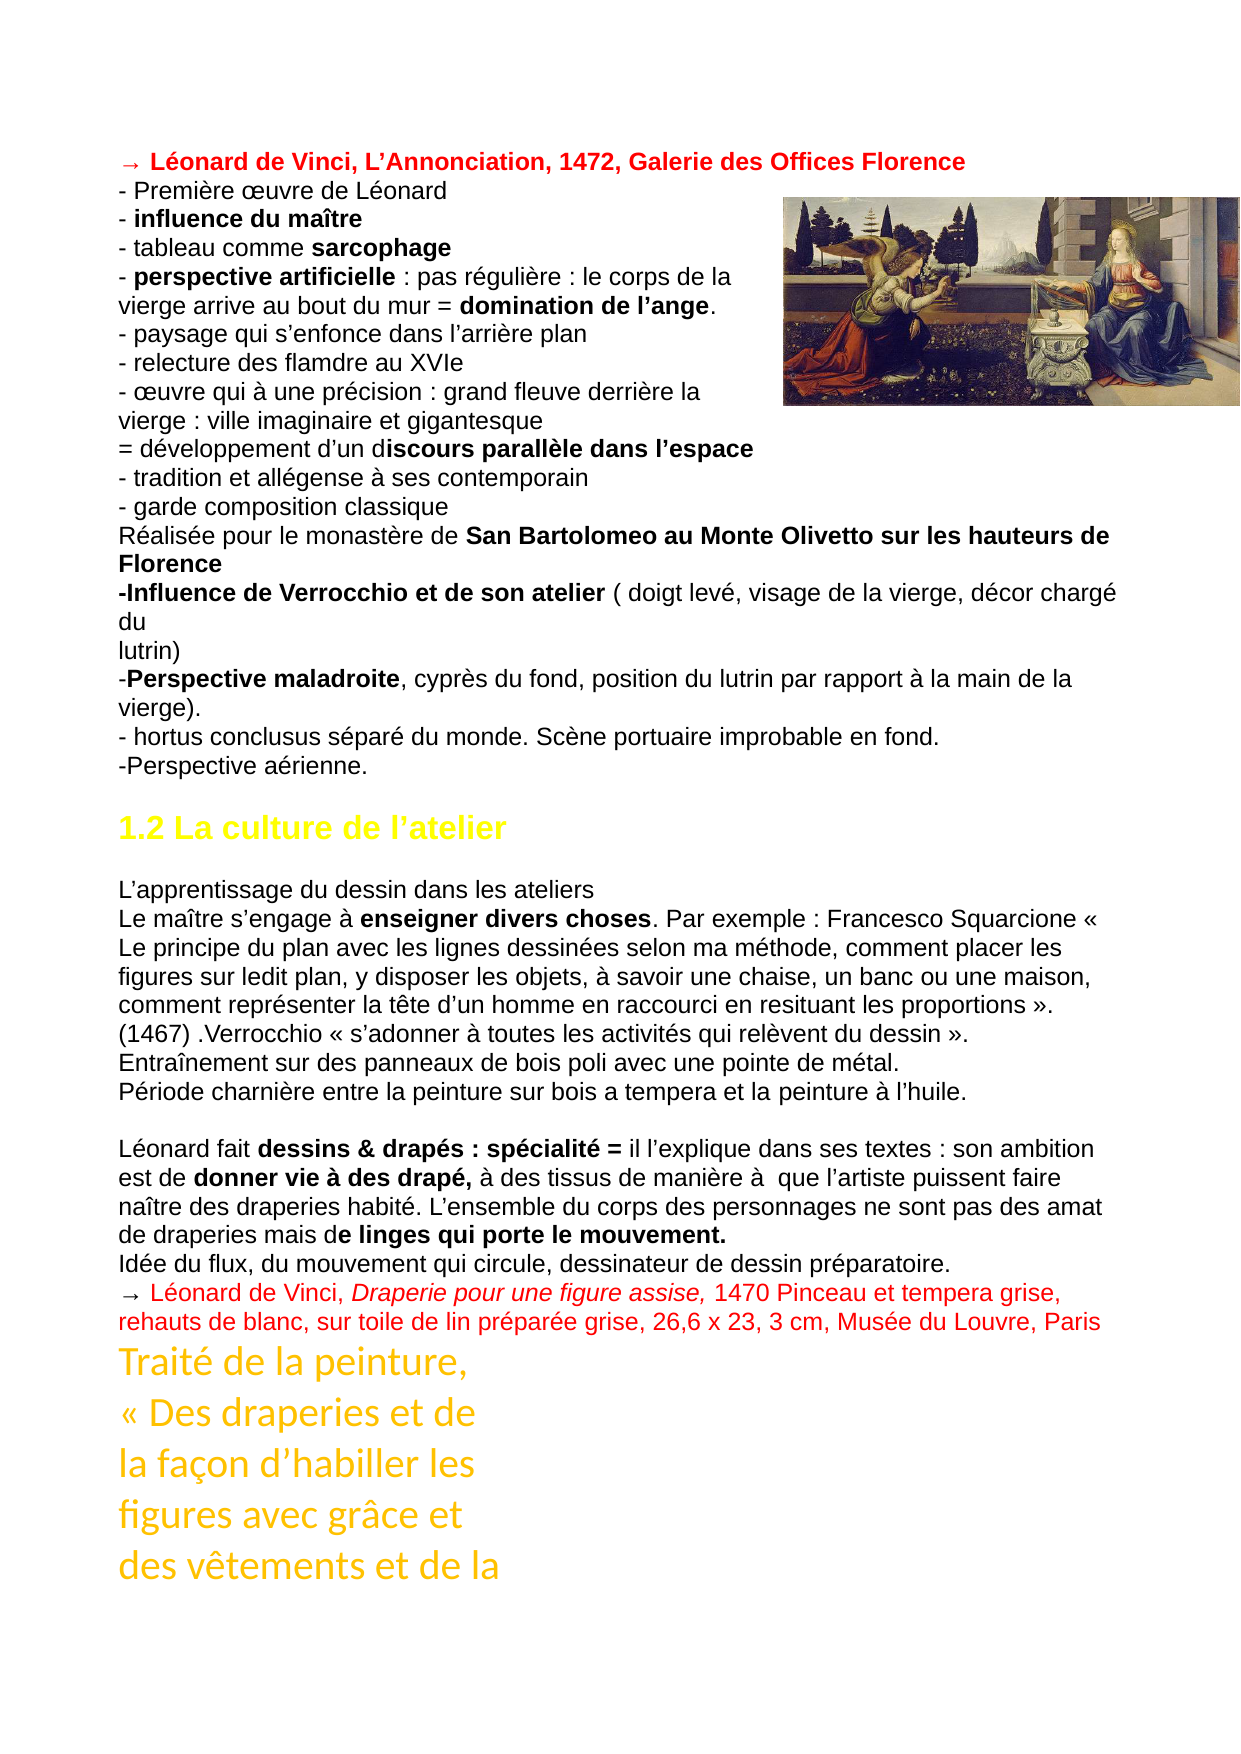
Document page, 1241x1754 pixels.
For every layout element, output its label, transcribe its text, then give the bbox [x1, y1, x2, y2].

text Idée du flux, du mouvement qui circule, dessinateur de dessin préparatoire. [118, 1249, 1122, 1278]
text Le maître s’engage à enseigner divers choses. Par exemple : Francesco Squarcione « Le principe du plan avec les lignes dessinées selon ma méthode, comment placer les figures sur ledit plan, y disposer les objets, à savoir une chaise, un banc ou une maison, comment représenter la tête d’un homme en raccourci en resituant les proportions ». (1467) .Verrocchio « s’adonner à toutes les activités qui relèvent du dessin ». Entraînement sur des panneaux de bois poli avec une pointe de métal. [118, 904, 1122, 1077]
text - influence du maître [118, 204, 783, 233]
text Période charnière entre la peinture sur bois a tempera et la peinture à l’huile. [118, 1077, 1122, 1105]
picture [783, 197, 1240, 406]
text la façon d’habiller les [118, 1437, 1122, 1488]
text figures avec grâce et [118, 1488, 1122, 1539]
text → Léonard de Vinci, Draperie pour une figure assise, 1470 Pinceau et tempera grise, [118, 1278, 1122, 1307]
text rehauts de blanc, sur toile de lin préparée grise, 26,6 x 23, 3 cm, Musée du Louvre, Paris [118, 1307, 1122, 1335]
text = développement d’un discours parallèle dans l’espace [118, 434, 1122, 463]
text Traité de la peinture, [118, 1335, 1122, 1386]
text - garde composition classique [118, 492, 1122, 521]
text - Première œuvre de Léonard [118, 176, 1122, 204]
text des vêtements et de la [118, 1539, 1122, 1589]
text Léonard fait dessins & drapés : spécialité = il l’explique dans ses textes : son ambition est de donner vie à des drapé, à des tissus de manière à que l’artiste puissent faire naître des draperies habité. L’ensemble du corps des personnages ne sont pas des amat de draperies mais de linges qui porte le mouvement. [118, 1134, 1122, 1249]
text Florence [118, 549, 1122, 578]
text - œuvre qui à une précision : grand fleuve derrière la vierge : ville imaginaire et gigantesque [118, 377, 1122, 434]
text - perspective artificielle : pas régulière : le corps de la vierge arrive au bout du mur = domination de l’ange. [118, 262, 783, 319]
text - hortus conclusus séparé du monde. Scène portuaire improbable en fond. [118, 722, 1122, 751]
text Réalisée pour le monastère de San Bartolomeo au Monte Olivetto sur les hauteurs de [118, 521, 1122, 549]
text L’apprentissage du dessin dans les ateliers [118, 875, 1122, 904]
text -Perspective maladroite, cyprès du fond, position du lutrin par rapport à la main de la vierge). [118, 664, 1122, 722]
text - tradition et allégense à ses contemporain [118, 463, 1122, 492]
text → Léonard de Vinci, L’Annonciation, 1472, Galerie des Offices Florence [118, 147, 1122, 176]
text « Des draperies et de [118, 1386, 1122, 1437]
text -Perspective aérienne. [118, 751, 1122, 779]
text - relecture des flamdre au XVIe [118, 348, 783, 377]
text 1.2 La culture de l’atelier [118, 808, 1122, 847]
text - tableau comme sarcophage [118, 233, 783, 262]
text -Influence de Verrocchio et de son atelier ( doigt levé, visage de la vierge, décor chargé du [118, 578, 1122, 636]
text lutrin) [118, 636, 1122, 664]
text - paysage qui s’enfonce dans l’arrière plan [118, 319, 783, 348]
